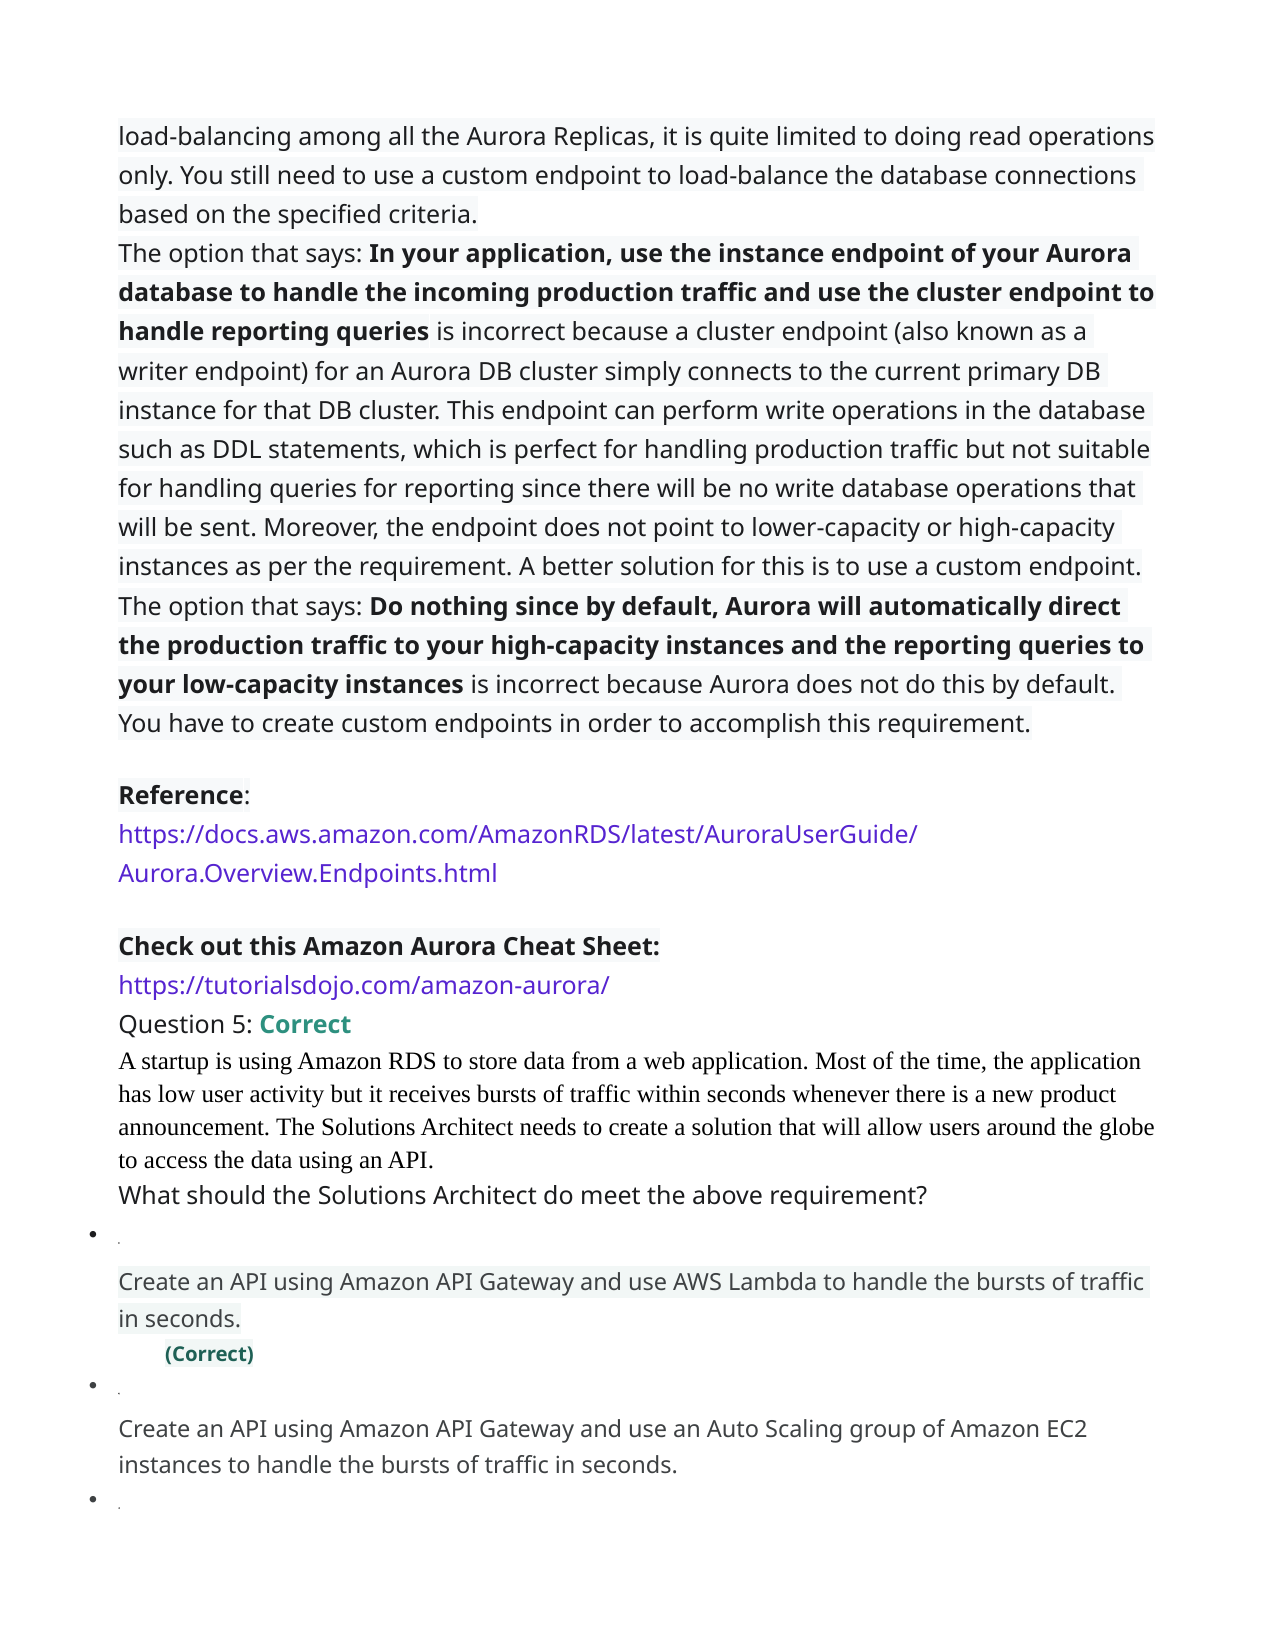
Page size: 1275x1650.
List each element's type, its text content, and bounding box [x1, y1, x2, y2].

text Check out this Amazon Aurora Cheat Sheet: [118, 928, 1157, 962]
text The option that says: Do nothing since by default, Aurora will automatically direct the production traffic to your high-capacity instances and the reporting queries to your low-capacity instances is incorrect because Aurora does not do this by default. You have to create custom endpoints in order to accomplish this requirement. [118, 588, 1157, 740]
list (Correct) [165, 1339, 1157, 1367]
list Create an API using Amazon API Gateway and use AWS Lambda to handle the bursts of traffic in seconds. [118, 1266, 1157, 1334]
text Question 5: Correct [118, 1007, 1157, 1041]
text load-balancing among all the Aurora Replicas, it is quite limited to doing read operations only. You still need to use a custom endpoint to load-balance the database connections based on the specified criteria. [118, 118, 1157, 231]
text The option that says: In your application, use the instance endpoint of your Aurora database to handle the incoming production traffic and use the cluster endpoint to handle reporting queries is incorrect because a cluster endpoint (also known as a writer endpoint) for an Aurora DB cluster simply connects to the current primary DB instance for that DB cluster. This endpoint can perform write operations in the database such as DDL statements, which is perfect for handling production traffic but not suitable for handling queries for reporting since there will be no write database operations that will be sent. Moreover, the endpoint does not point to lower-capacity or high-capacity instances as per the requirement. A better solution for this is to use a custom endpoint. [118, 236, 1157, 583]
text https://tutorialsdojo.com/amazon-aurora/ [118, 967, 1157, 1002]
text What should the Solutions Architect do meet the above requirement? [118, 1178, 1157, 1212]
text Reference: [118, 778, 1157, 812]
list ​ [118, 1486, 1157, 1514]
list ​ [118, 1371, 1157, 1400]
list Create an API using Amazon API Gateway and use an Auto Scaling group of Amazon EC2 instances to handle the bursts of traffic in seconds. [118, 1412, 1157, 1481]
list ​ [118, 1217, 1157, 1251]
text https://docs.aws.amazon.com/AmazonRDS/latest/AuroraUserGuide/Aurora.Overview.Endpoints.html [118, 817, 1157, 890]
text A startup is using Amazon RDS to store data from a web application. Most of the time, the application has low user activity but it receives bursts of traffic within seconds whenever there is a new product announcement. The Solutions Architect needs to create a solution that will allow users around the globe to access the data using an API. [118, 1046, 1157, 1174]
